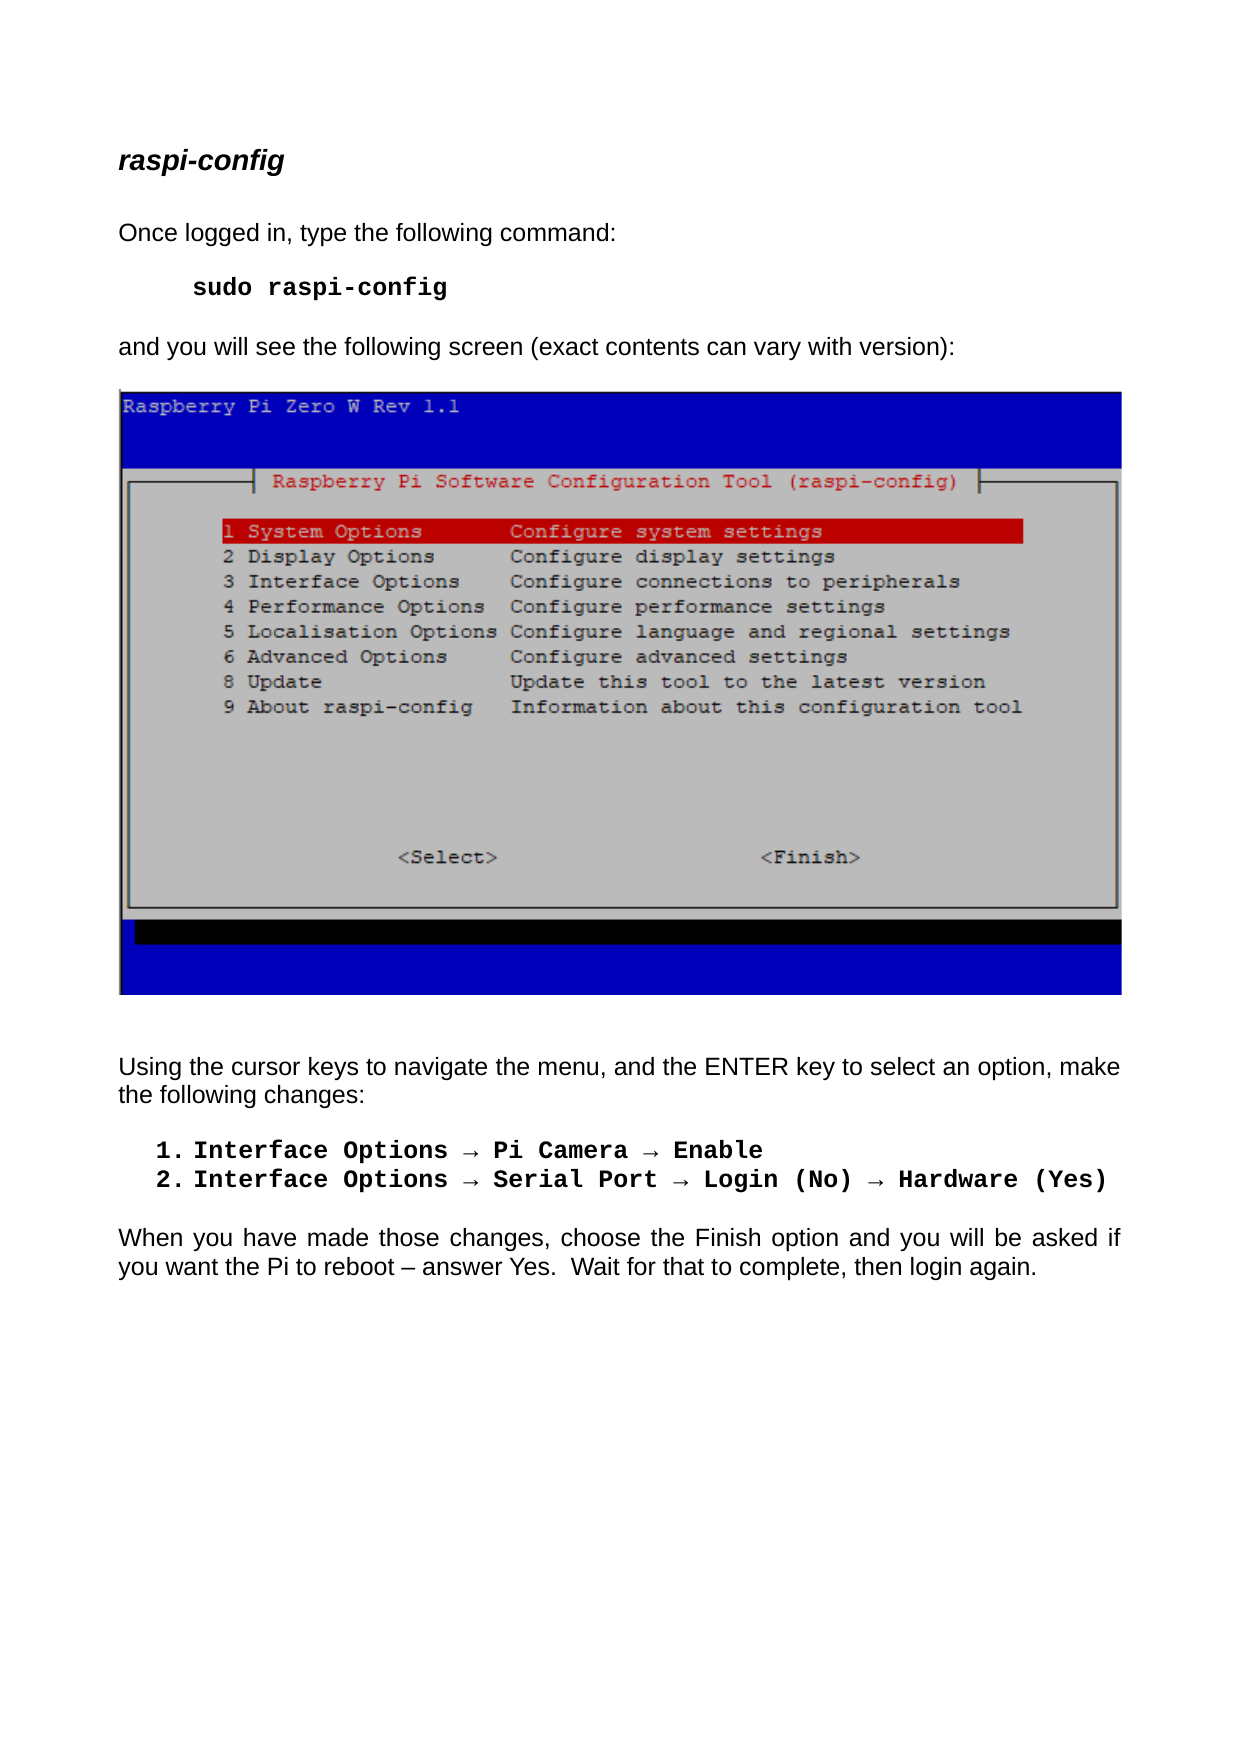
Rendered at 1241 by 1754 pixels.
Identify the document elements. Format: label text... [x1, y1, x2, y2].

text Using the cursor keys to navigate the menu, and the ENTER key to select an option, make the following changes: [118, 1052, 1122, 1109]
subtitle raspi-config [118, 143, 1122, 177]
text sudo raspi-config [118, 275, 1122, 303]
list Interface Options → Serial Port → Login (No) → Hardware (Yes) [156, 1166, 1122, 1195]
text and you will see the following screen (exact contents can vary with version): [118, 332, 1122, 361]
text When you have made those changes, choose the Finish option and you will be asked if you want the Pi to reboot – answer Yes. Wait for that to complete, then login again. [118, 1223, 1122, 1281]
text Once logged in, type the following command: [118, 218, 1122, 247]
list Interface Options → Pi Camera → Enable [156, 1138, 1122, 1166]
picture [118, 389, 1122, 995]
